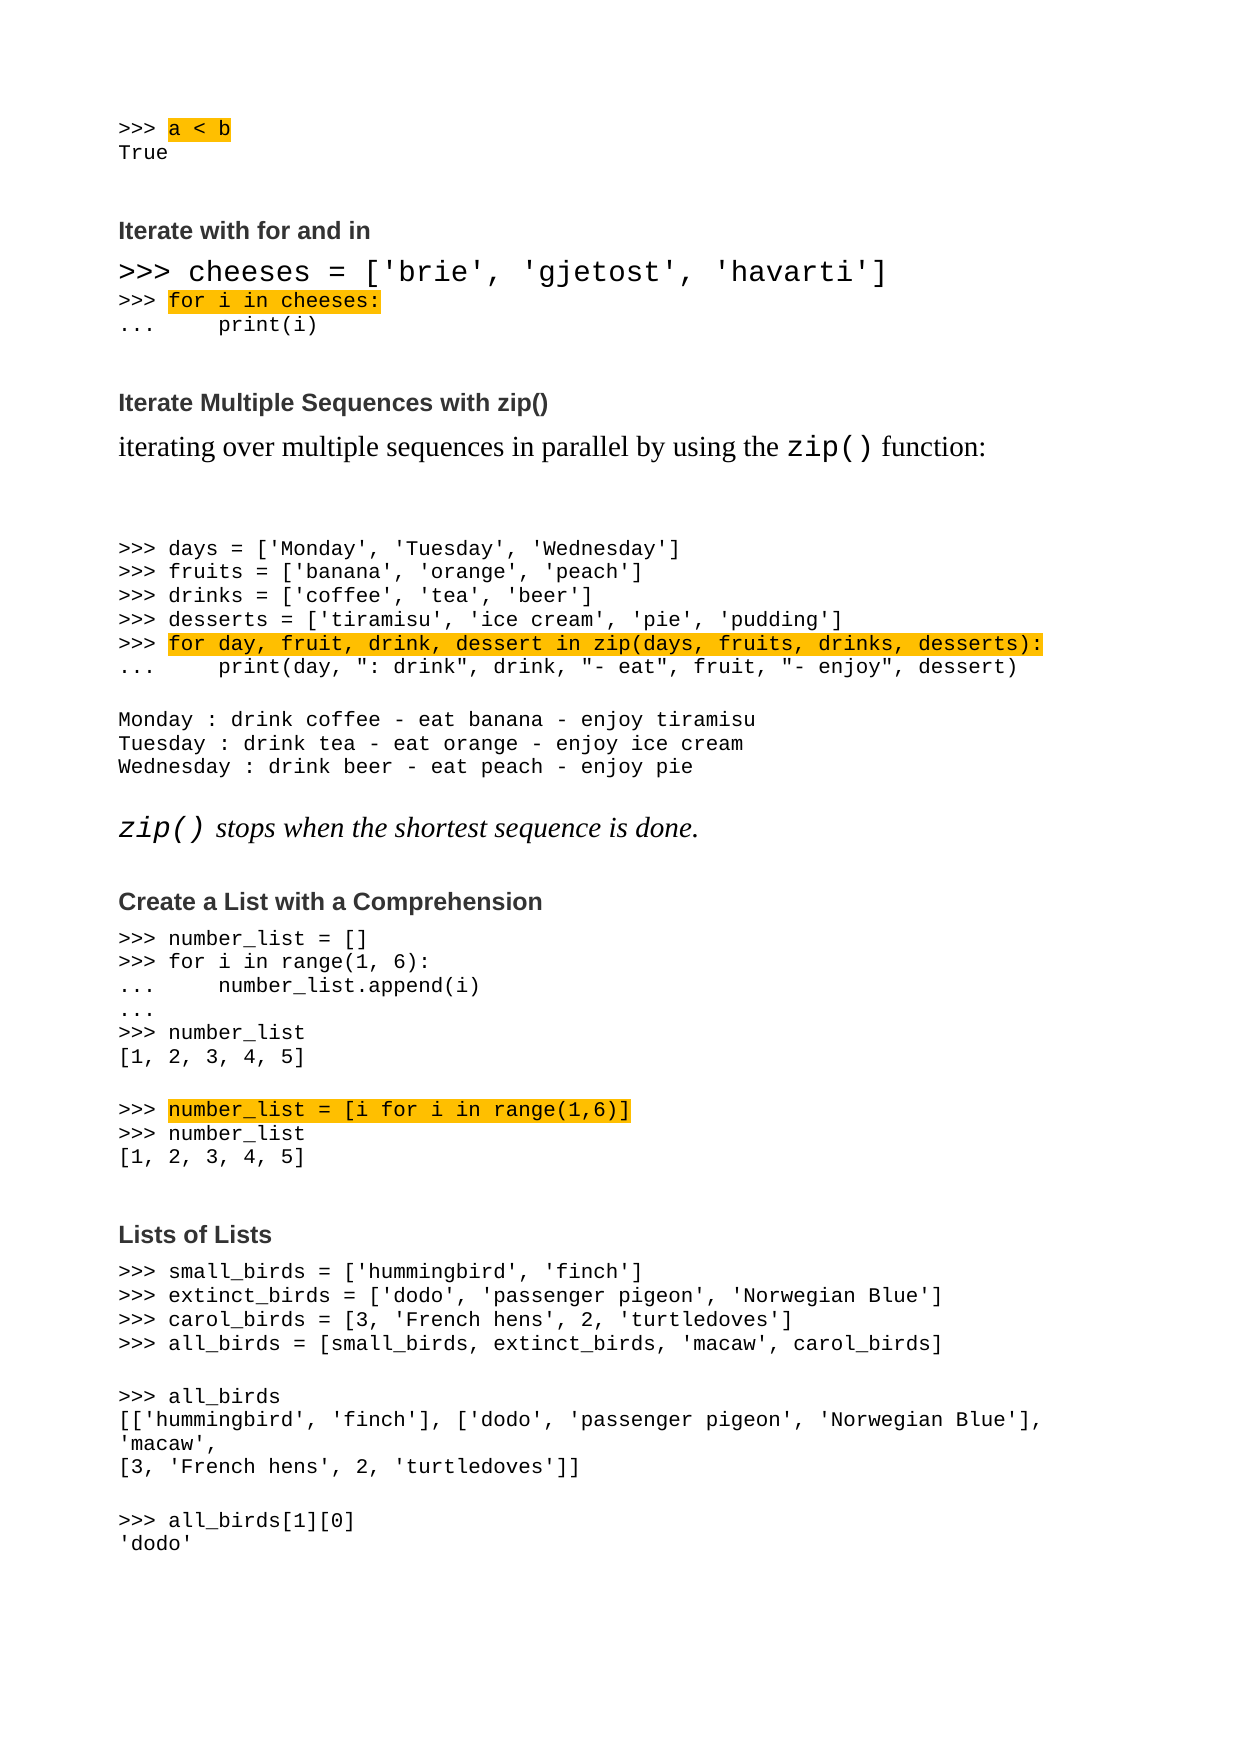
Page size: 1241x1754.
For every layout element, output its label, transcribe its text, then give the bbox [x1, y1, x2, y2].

text ... [118, 999, 1122, 1022]
text >>> all_birds = [small_birds, extinct_birds, 'macaw', carol_birds] [118, 1332, 1122, 1356]
text >>> extinct_birds = ['dodo', 'passenger pigeon', 'Norwegian Blue'] [118, 1285, 1122, 1309]
text >>> drinks = ['coffee', 'tea', 'beer'] [118, 585, 1122, 609]
text ... print(i) [118, 314, 1122, 337]
text 'dodo' [118, 1533, 1122, 1557]
text >>> for i in range(1, 6): [118, 951, 1122, 975]
subtitle Iterate Multiple Sequences with zip() [118, 388, 1122, 416]
text >>> desserts = ['tiramisu', 'ice cream', 'pie', 'pudding'] [118, 609, 1122, 632]
subtitle Lists of Lists [118, 1220, 1122, 1249]
text >>> small_birds = ['hummingbird', 'finch'] [118, 1262, 1122, 1285]
text [['hummingbird', 'finch'], ['dodo', 'passenger pigeon', 'Norwegian Blue'], 'macaw', [118, 1409, 1122, 1457]
text ... number_list.append(i) [118, 975, 1122, 999]
text ... print(day, ": drink", drink, "- eat", fruit, "- enjoy", dessert) [118, 656, 1122, 680]
text [1, 2, 3, 4, 5] [118, 1046, 1122, 1069]
text Tuesday : drink tea - eat orange - enjoy ice cream [118, 733, 1122, 757]
subtitle Create a List with a Comprehension [118, 886, 1122, 915]
text >>> a < b [118, 118, 1122, 142]
text >>> number_list = [i for i in range(1,6)] [118, 1099, 1122, 1123]
text True [118, 142, 1122, 165]
text zip() stops when the shortest sequence is done. [118, 810, 1122, 846]
text >>> number_list [118, 1022, 1122, 1046]
text >>> carol_birds = [3, 'French hens', 2, 'turtledoves'] [118, 1309, 1122, 1332]
text Wednesday : drink beer - eat peach - enjoy pie [118, 757, 1122, 780]
text Monday : drink coffee - eat banana - enjoy tiramisu [118, 709, 1122, 733]
text iterating over multiple sequences in parallel by using the zip() function: [118, 429, 1122, 465]
text >>> cheeses = ['brie', 'gjetost', 'havarti'] [118, 257, 1122, 290]
text >>> fruits = ['banana', 'orange', 'peach'] [118, 562, 1122, 585]
text >>> days = ['Monday', 'Tuesday', 'Wednesday'] [118, 538, 1122, 562]
text >>> all_birds[1][0] [118, 1510, 1122, 1533]
text >>> number_list = [] [118, 928, 1122, 951]
text [3, 'French hens', 2, 'turtledoves']] [118, 1457, 1122, 1480]
text >>> number_list [118, 1123, 1122, 1146]
text [1, 2, 3, 4, 5] [118, 1146, 1122, 1170]
text >>> all_birds [118, 1386, 1122, 1409]
subtitle Iterate with for and in [118, 216, 1122, 244]
text >>> for i in cheeses: [118, 290, 1122, 314]
text >>> for day, fruit, drink, dessert in zip(days, fruits, drinks, desserts): [118, 632, 1122, 656]
